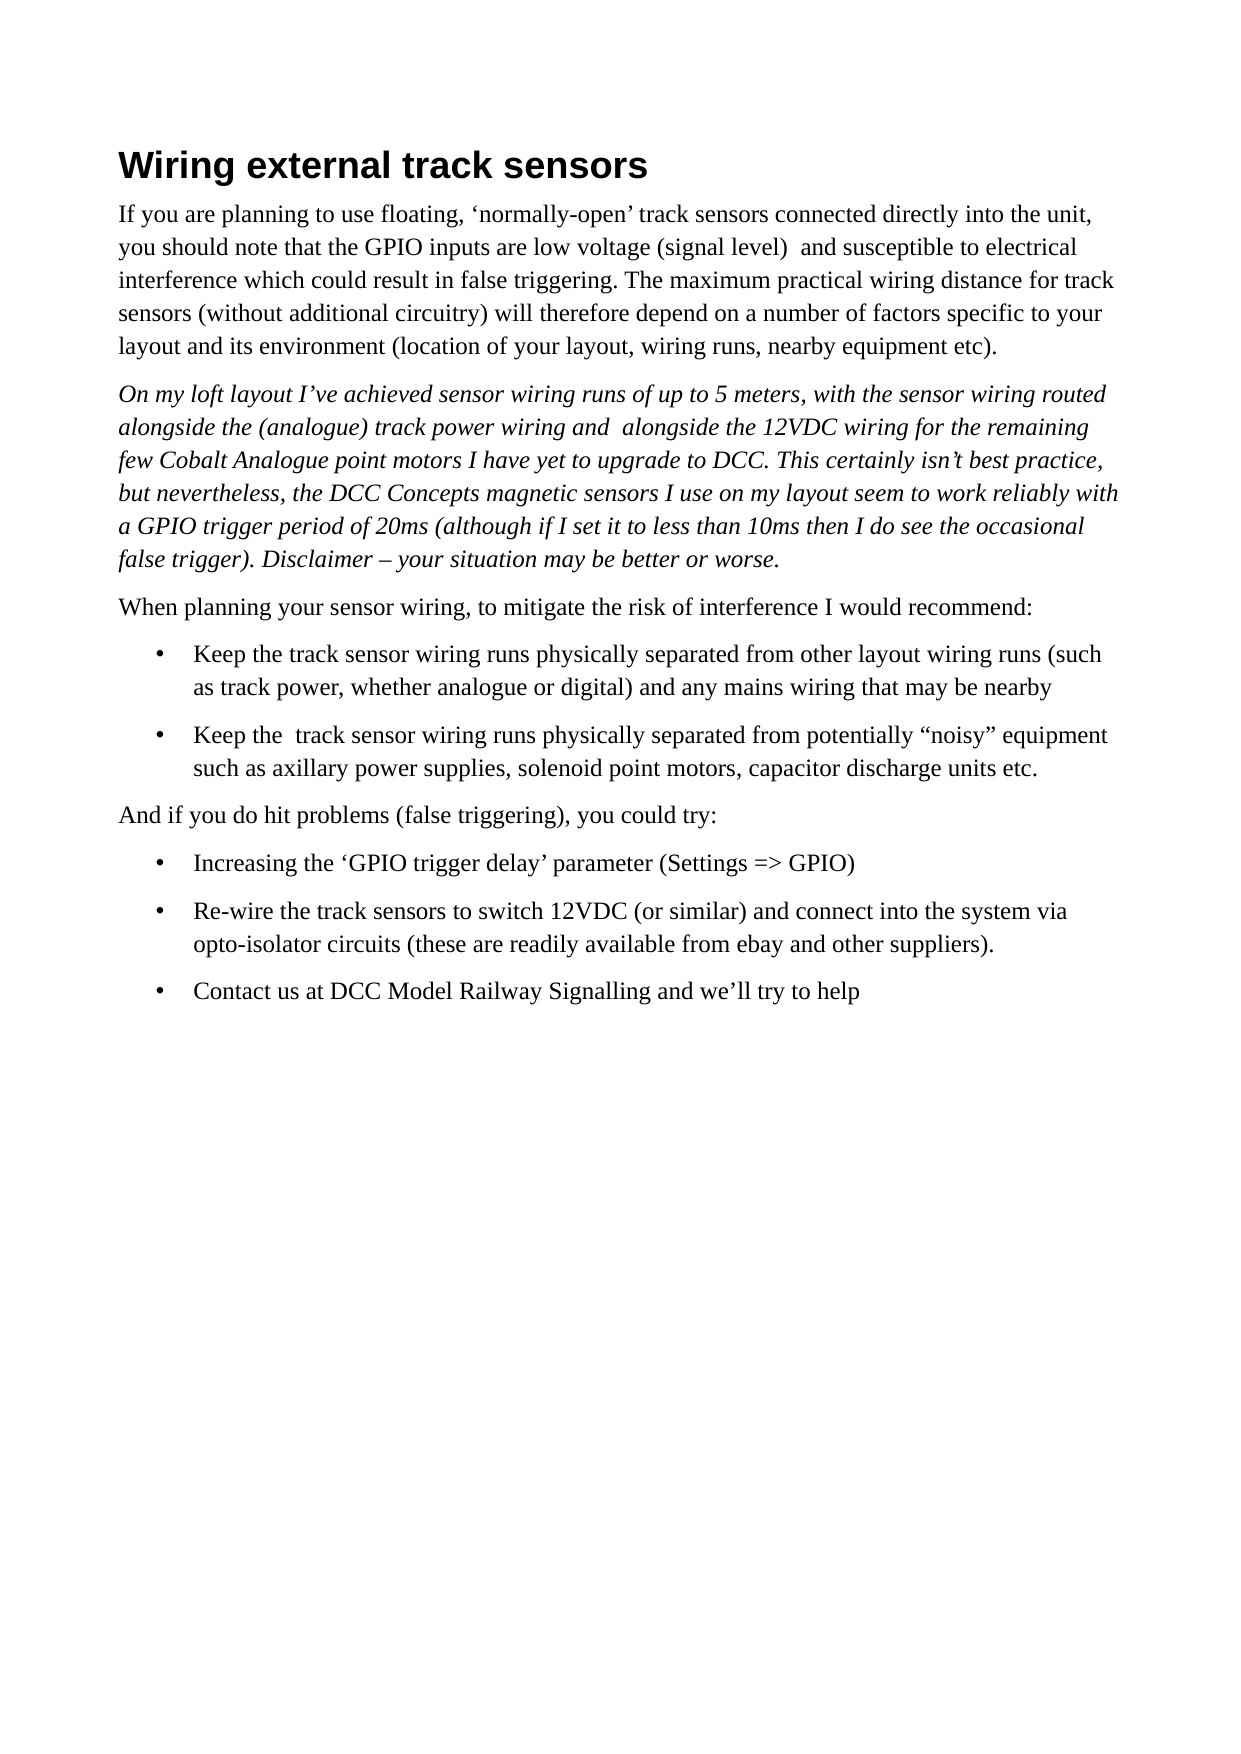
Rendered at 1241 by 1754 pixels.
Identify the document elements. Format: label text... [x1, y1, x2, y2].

list Re-wire the track sensors to switch 12VDC (or similar) and connect into the system via opto-isolator circuits (these are readily available from ebay and other suppliers). [156, 896, 1122, 957]
text When planning your sensor wiring, to mitigate the risk of interference I would recommend: [118, 592, 1122, 620]
text On my loft layout I’ve achieved sensor wiring runs of up to 5 meters, with the sensor wiring routed alongside the (analogue) track power wiring and alongside the 12VDC wiring for the remaining few Cobalt Analogue point motors I have yet to upgrade to DCC. This certainly isn’t best practice, but nevertheless, the DCC Concepts magnetic sensors I use on my layout seem to work reliably with a GPIO trigger period of 20ms (although if I set it to less than 10ms then I do see the occasional false trigger). Disclaimer – your situation may be better or worse. [118, 379, 1122, 573]
list Contact us at DCC Model Railway Signalling and we’ll try to help [156, 976, 1122, 1005]
text And if you do hit problems (false triggering), you could try: [118, 801, 1122, 829]
list Keep the track sensor wiring runs physically separated from other layout wiring runs (such as track power, whether analogue or digital) and any mains wiring that may be nearby [156, 639, 1122, 701]
list Increasing the ‘GPIO trigger delay’ parameter (Settings => GPIO) [156, 848, 1122, 877]
text If you are planning to use floating, ‘normally-open’ track sensors connected directly into the unit, you should note that the GPIO inputs are low voltage (signal level) and susceptible to electrical interference which could result in false triggering. The maximum practical wiring distance for track sensors (without additional circuitry) will therefore depend on a number of factors specific to your layout and its environment (location of your layout, wiring runs, nearby equipment etc). [118, 199, 1122, 360]
list Keep the track sensor wiring runs physically separated from potentially “noisy” equipment such as axillary power supplies, solenoid point motors, capacitor discharge units etc. [156, 720, 1122, 782]
subtitle Wiring external track sensors [118, 143, 1122, 187]
